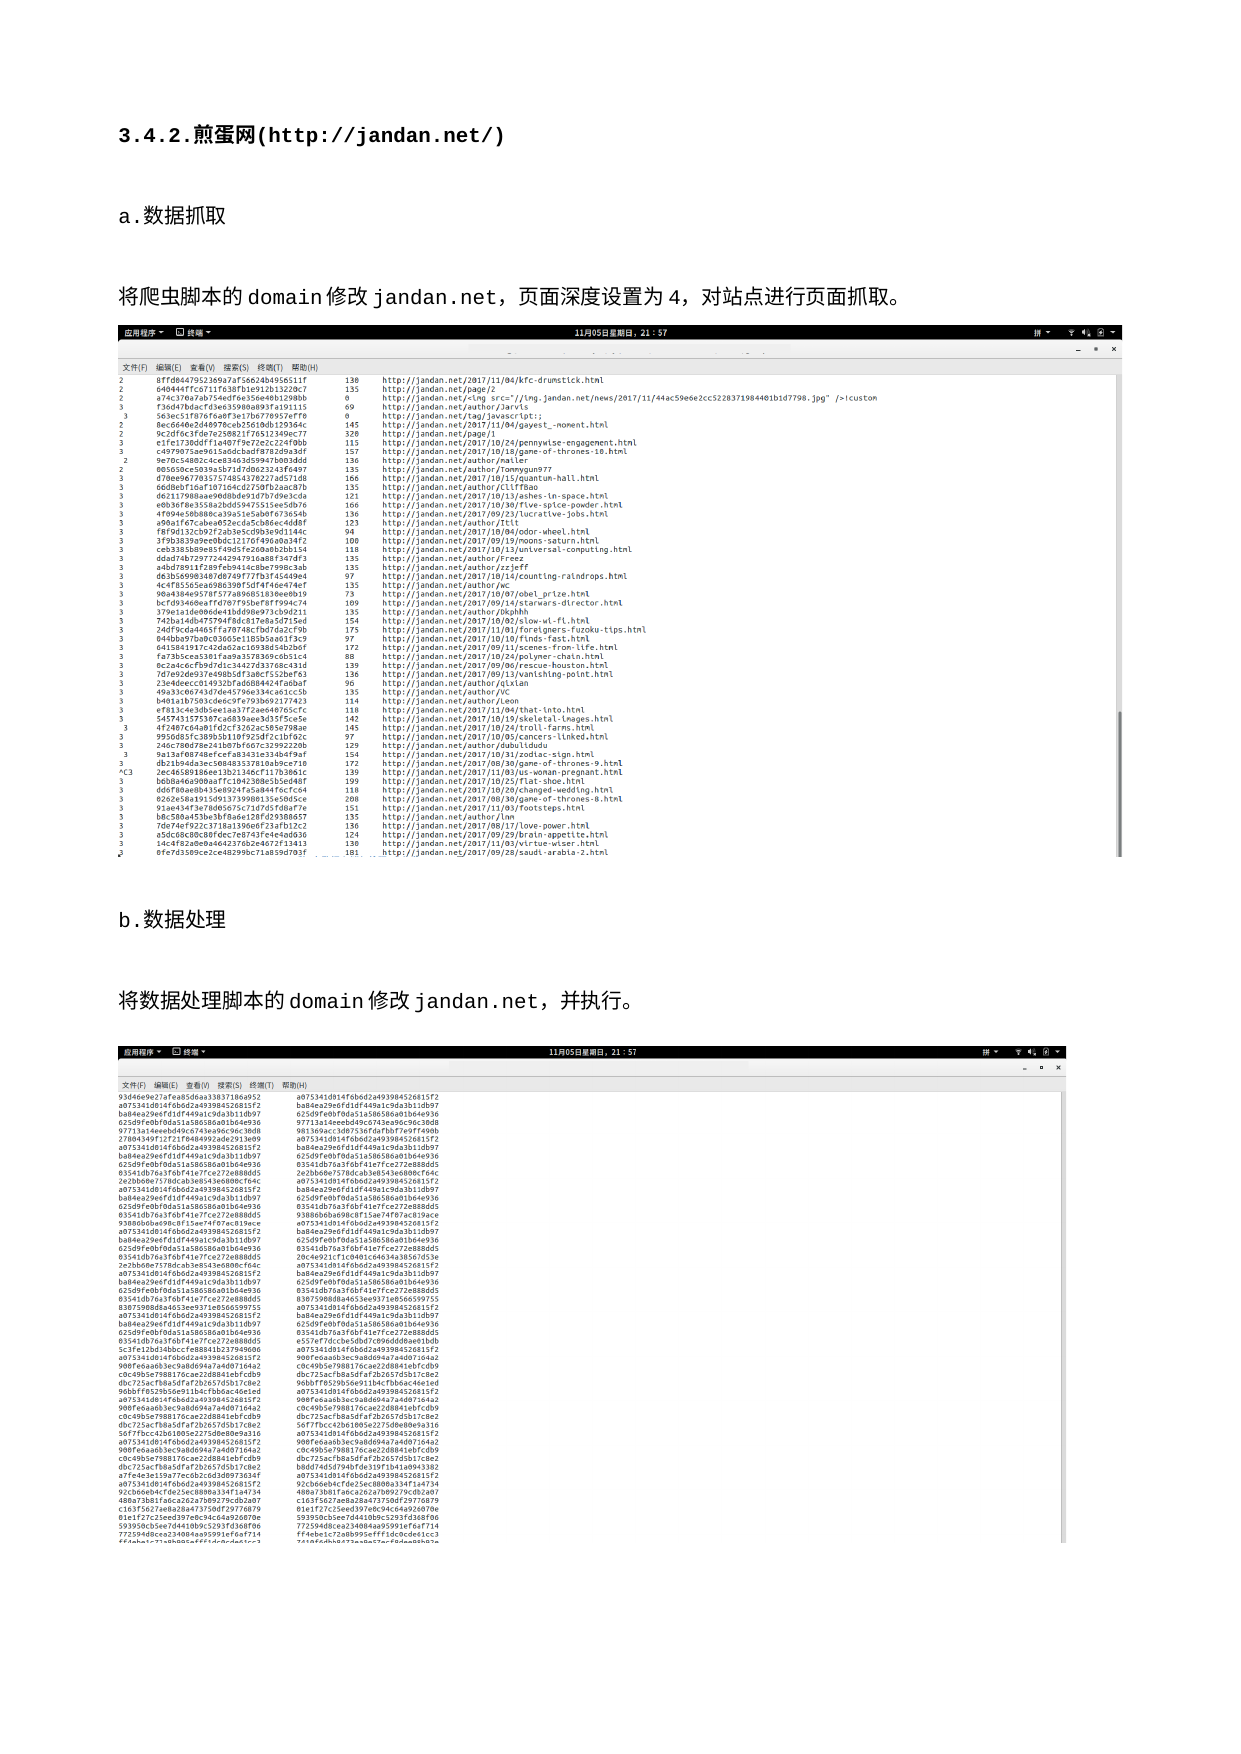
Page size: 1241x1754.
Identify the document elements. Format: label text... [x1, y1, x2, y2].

text 3.4.2.煎蛋网(http://jandan.net/) [118, 118, 1122, 148]
text 将爬虫脚本的domain修改jandan.net，页面深度设置为4，对站点进行页面抓取。 [118, 280, 1122, 311]
picture [118, 325, 1123, 857]
text 将数据处理脚本的domain修改jandan.net，并执行。 [118, 985, 1122, 1015]
picture [118, 1046, 1067, 1543]
text a.数据抓取 [118, 199, 1122, 229]
text b.数据处理 [118, 904, 1122, 934]
